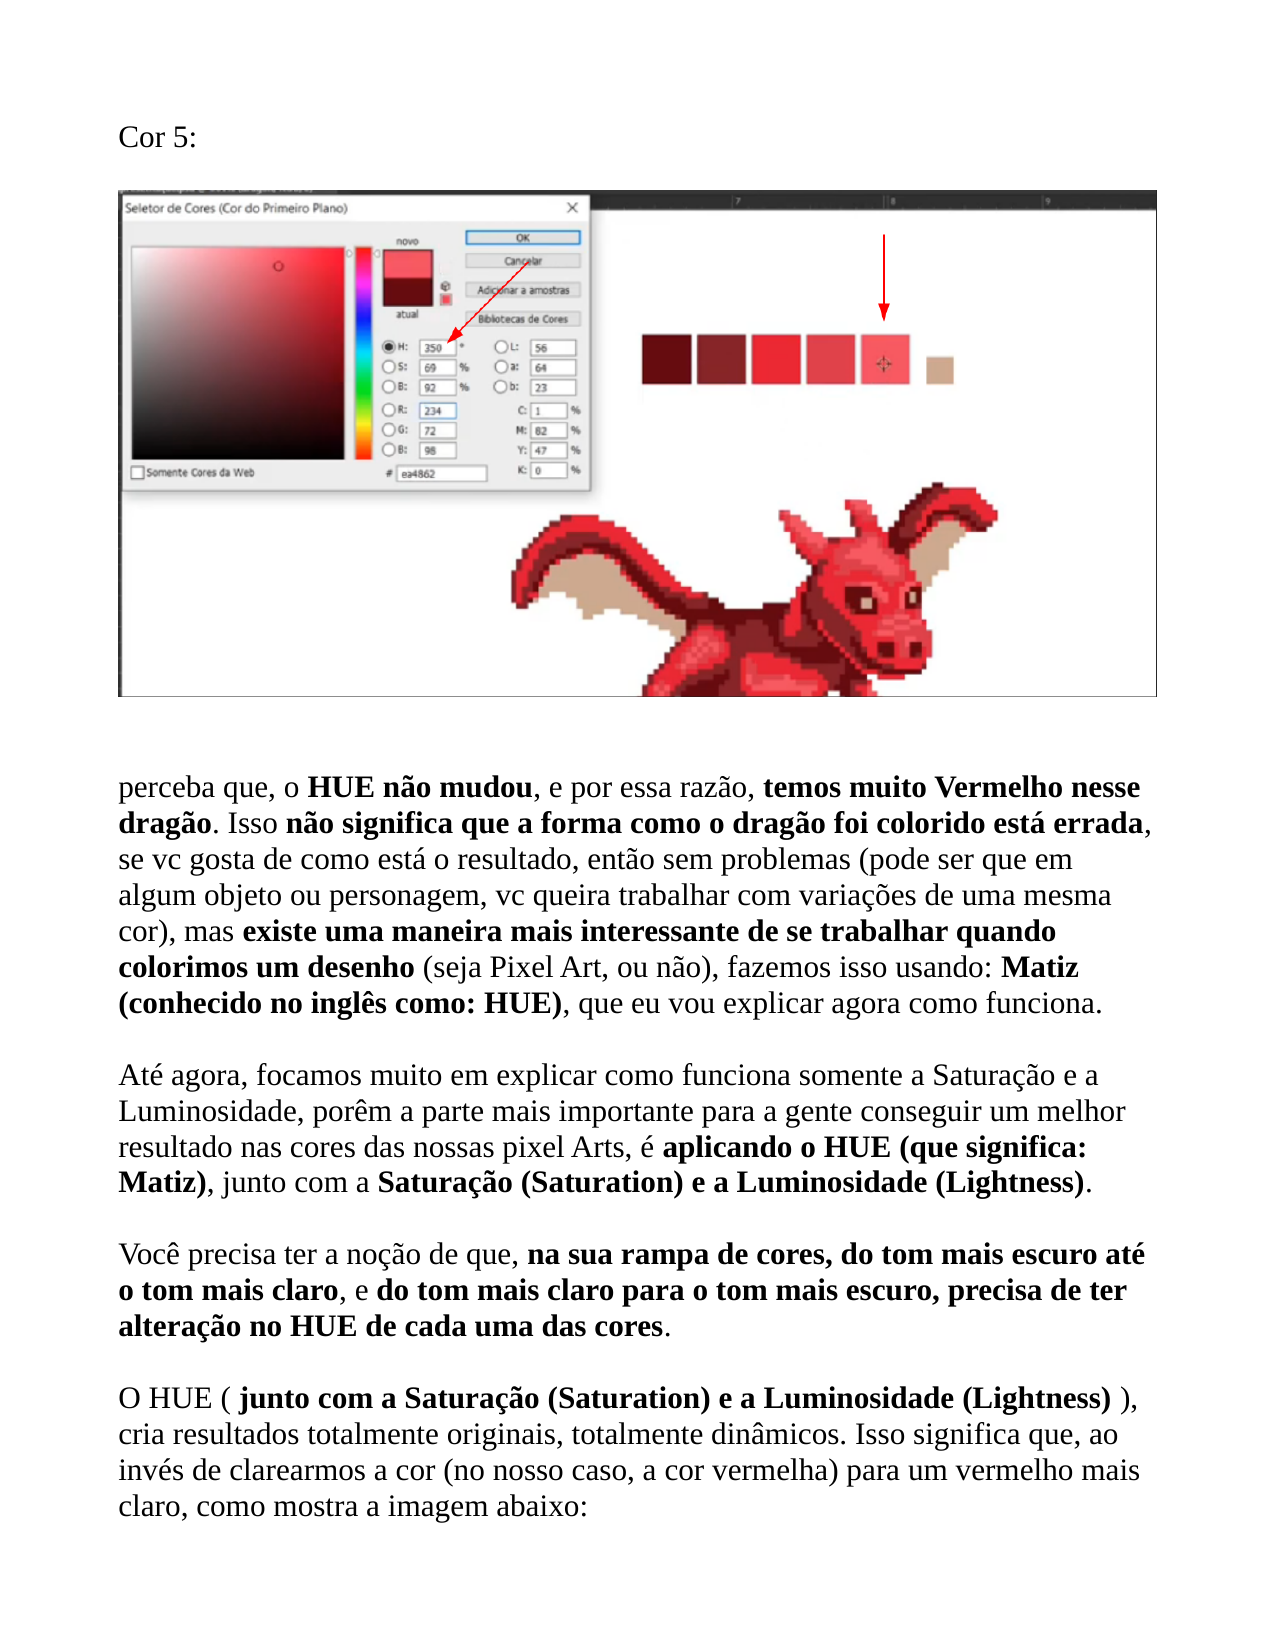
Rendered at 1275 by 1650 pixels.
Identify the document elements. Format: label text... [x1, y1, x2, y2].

text Até agora, focamos muito em explicar como funciona somente a Saturação e a Luminosidade, porêm a parte mais importante para a gente conseguir um melhor resultado nas cores das nossas pixel Arts, é aplicando o HUE (que significa: Matiz), junto com a Saturação (Saturation) e a Luminosidade (Lightness). [118, 1056, 1157, 1200]
text Cor 5: [118, 118, 1157, 154]
text O HUE ( junto com a Saturação (Saturation) e a Luminosidade (Lightness) ), cria resultados totalmente originais, totalmente dinâmicos. Isso significa que, ao invés de clarearmos a cor (no nosso caso, a cor vermelha) para um vermelho mais claro, como mostra a imagem abaixo: [118, 1379, 1157, 1523]
picture [118, 190, 1157, 697]
text perceba que, o HUE não mudou, e por essa razão, temos muito Vermelho nesse dragão. Isso não significa que a forma como o dragão foi colorido está errada, se vc gosta de como está o resultado, então sem problemas (pode ser que em algum objeto ou personagem, vc queira trabalhar com variações de uma mesma cor), mas existe uma maneira mais interessante de se trabalhar quando colorimos um desenho (seja Pixel Art, ou não), fazemos isso usando: Matiz (conhecido no inglês como: HUE), que eu vou explicar agora como funciona. [118, 768, 1157, 1020]
text Você precisa ter a noção de que, na sua rampa de cores, do tom mais escuro até o tom mais claro, e do tom mais claro para o tom mais escuro, precisa de ter alteração no HUE de cada uma das cores. [118, 1236, 1157, 1343]
